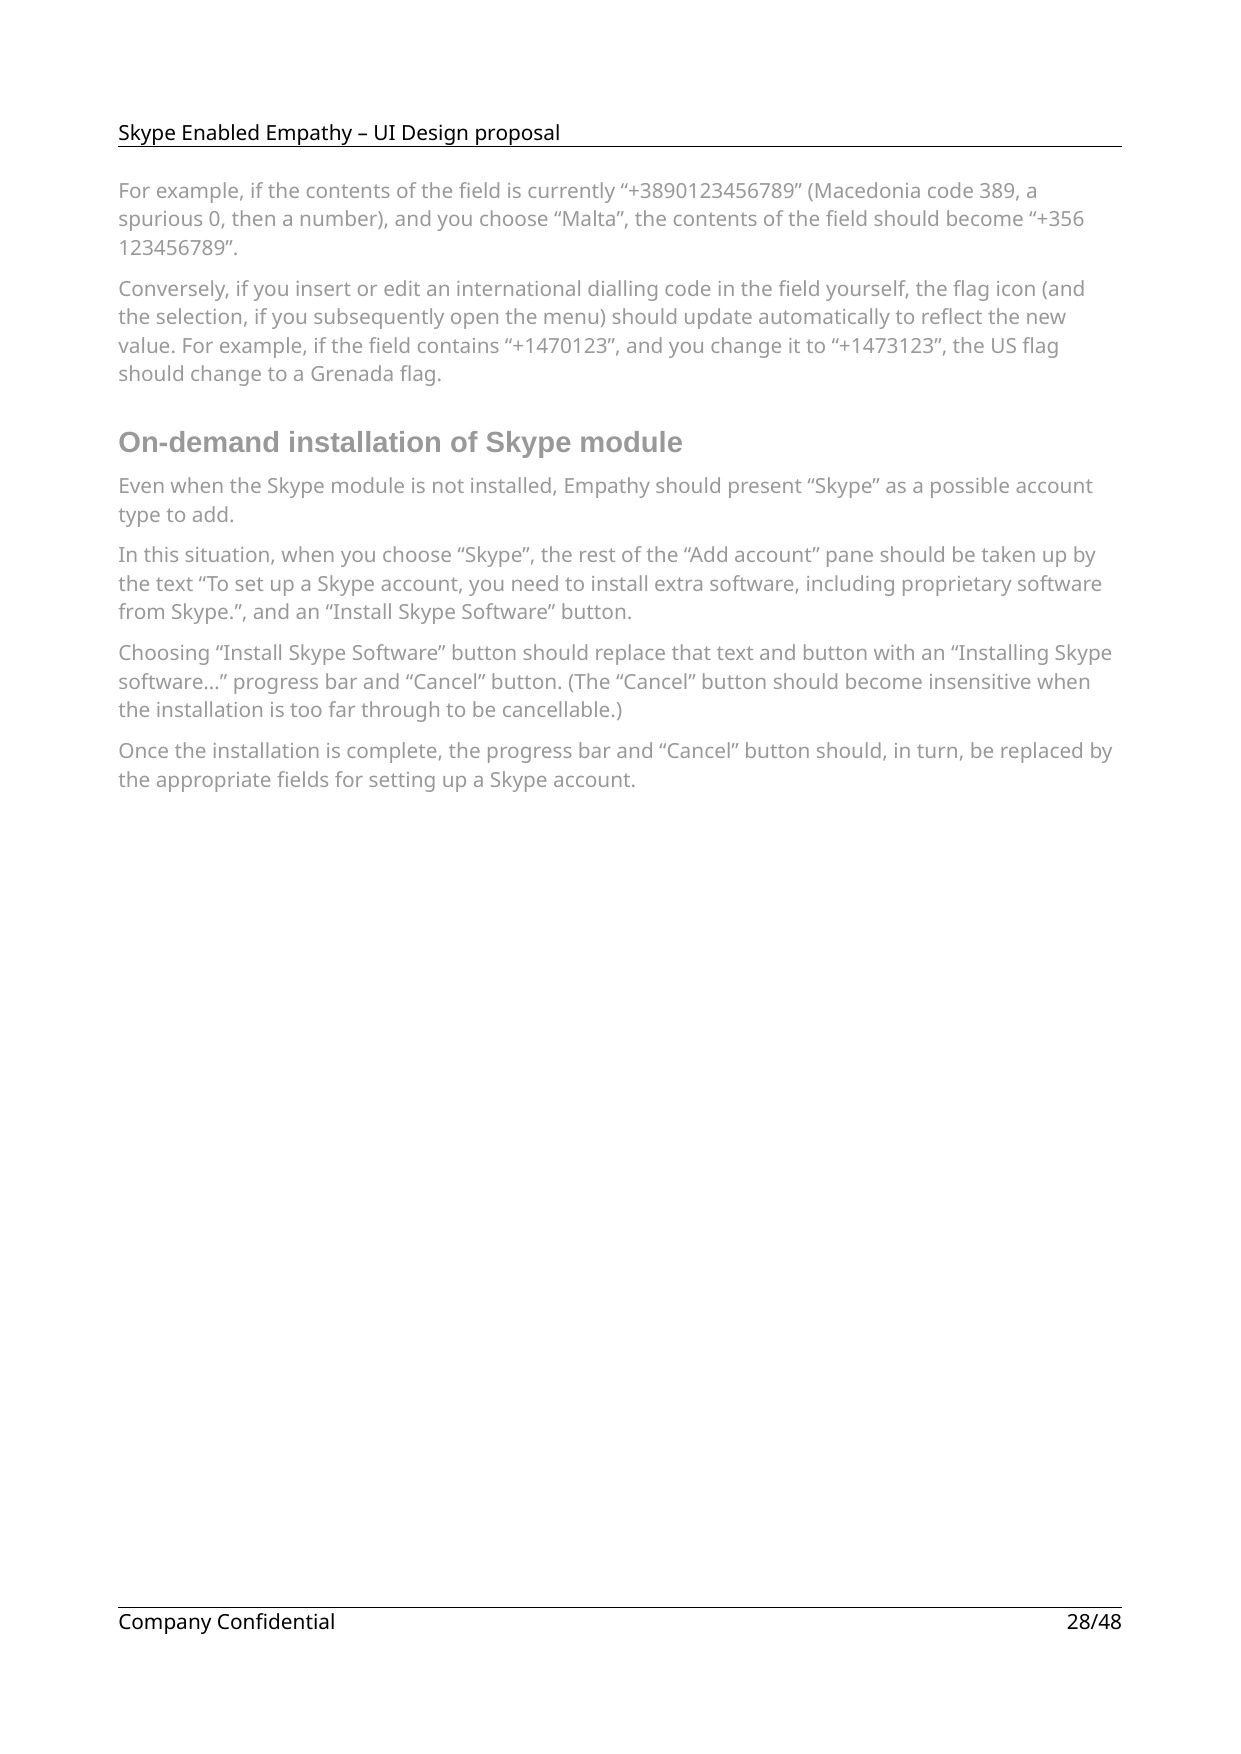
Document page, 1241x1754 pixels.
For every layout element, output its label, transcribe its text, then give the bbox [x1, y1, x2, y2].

text Once the installation is complete, the progress bar and “Cancel” button should, in turn, be replaced by the appropriate fields for setting up a Skype account. [118, 736, 1122, 793]
text Even when the Skype module is not installed, Empathy should present “Skype” as a possible account type to add. [118, 471, 1122, 528]
text For example, if the contents of the field is currently “+3890123456789” (Macedonia code 389, a spurious 0, then a number), and you choose “Malta”, the contents of the field should become “+356 123456789”. [118, 176, 1122, 261]
text Conversely, if you insert or edit an international dialling code in the field yourself, the flag icon (and the selection, if you subsequently open the menu) should update automatically to reflect the new value. For example, if the field contains “+1470123”, and you change it to “+1473123”, the US flag should change to a Grenada flag. [118, 274, 1122, 388]
text Choosing “Install Skype Software” button should replace that text and button with an “Installing Skype software…” progress bar and “Cancel” button. (The “Cancel” button should become insensitive when the installation is too far through to be cancellable.) [118, 638, 1122, 724]
text In this situation, when you choose “Skype”, the rest of the “Add account” pane should be taken up by the text “To set up a Skype account, you need to install extra software, including proprietary software from Skype.”, and an “Install Skype Software” button. [118, 541, 1122, 626]
subtitle On-demand installation of Skype module [118, 425, 1122, 459]
